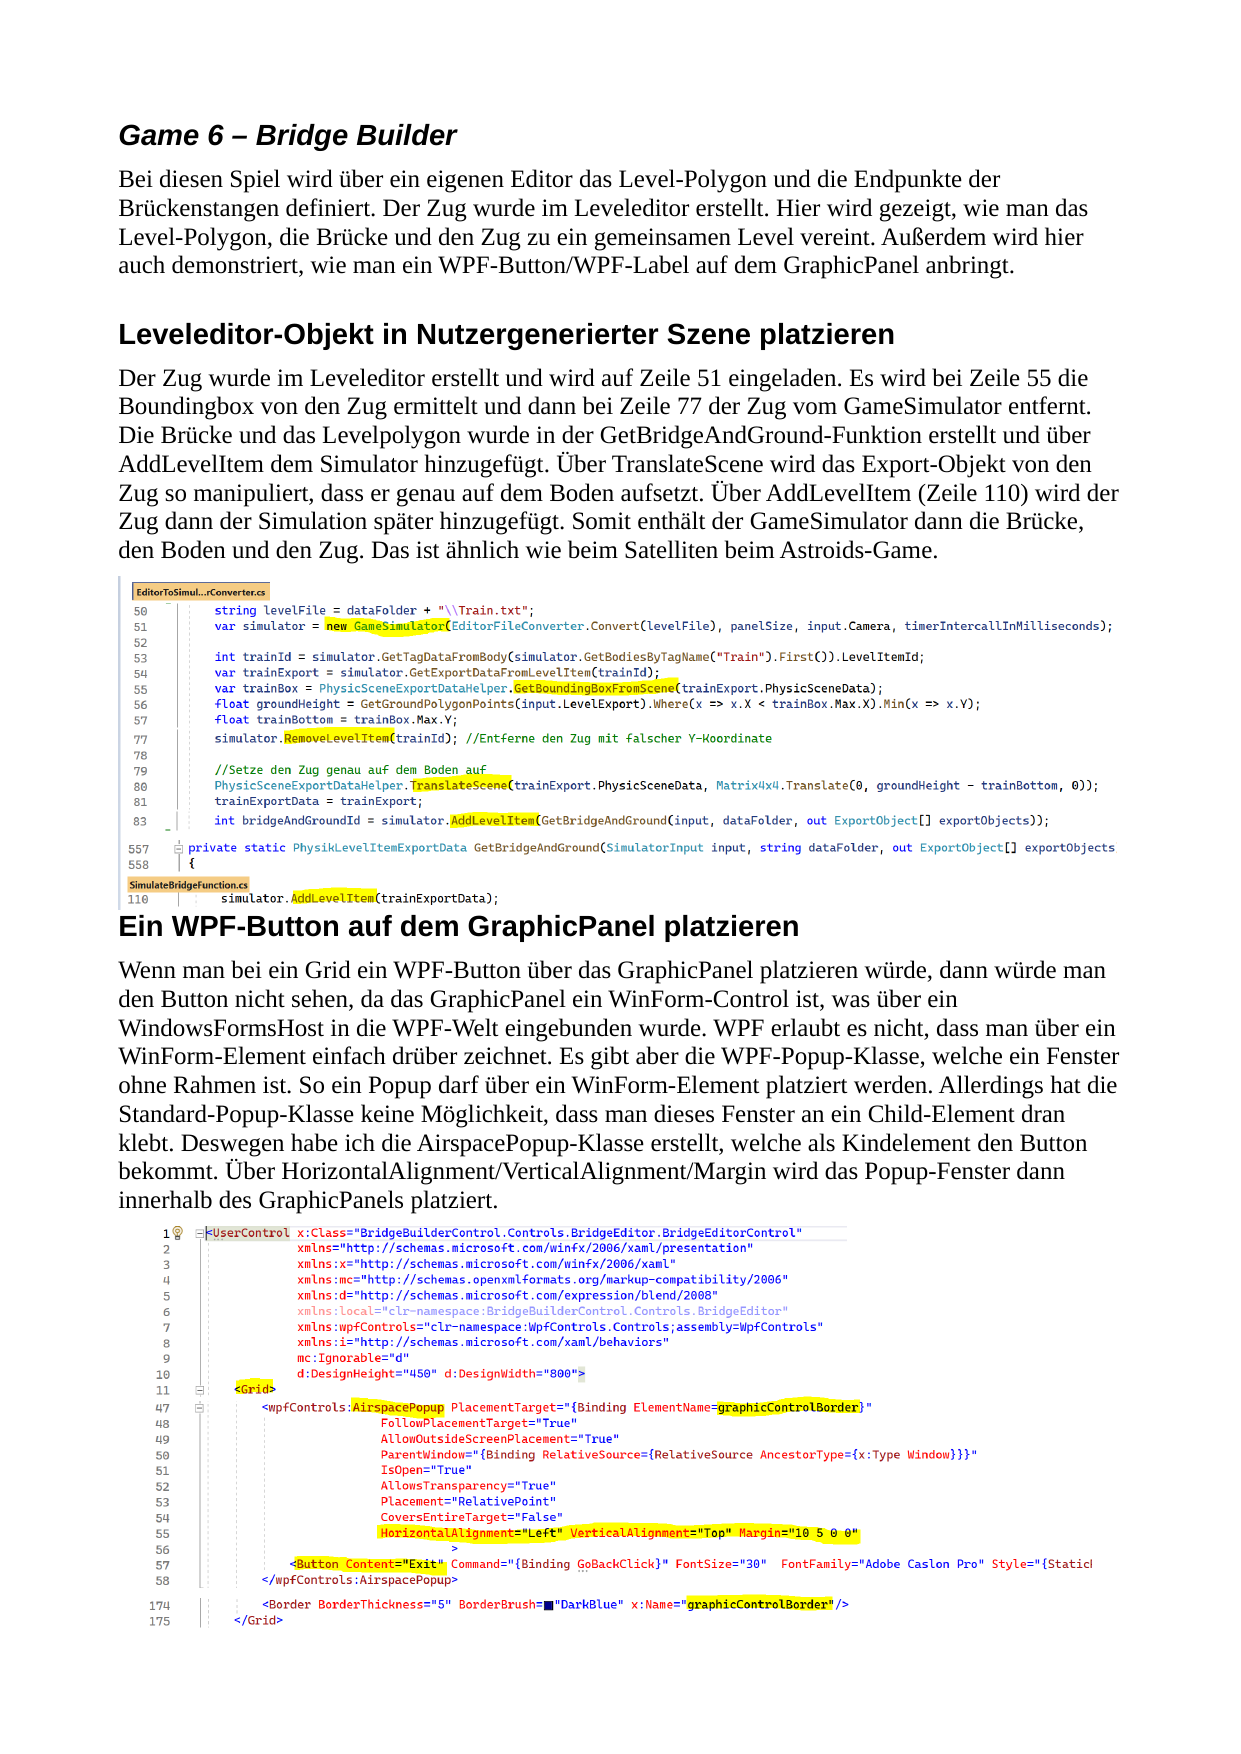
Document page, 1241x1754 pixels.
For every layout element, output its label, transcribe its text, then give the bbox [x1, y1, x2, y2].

picture [147, 1226, 1093, 1633]
text Der Zug wurde im Leveleditor erstellt und wird auf Zeile 51 eingeladen. Es wird bei Zeile 55 die Boundingbox von den Zug ermittelt und dann bei Zeile 77 der Zug vom GameSimulator entfernt. Die Brücke und das Levelpolygon wurde in der GetBridgeAndGround-Funktion erstellt und über AddLevelItem dem Simulator hinzugefügt. Über TranslateScene wird das Export-Objekt von den Zug so manipuliert, dass er genau auf dem Boden aufsetzt. Über AddLevelItem (Zeile 110) wird der Zug dann der Simulation später hinzugefügt. Somit enthält der GameSimulator dann die Brücke, den Boden und den Zug. Das ist ähnlich wie beim Satelliten beim Astroids-Game. [118, 363, 1122, 564]
subtitle Ein WPF-Button auf dem GraphicPanel platzieren [118, 910, 1122, 943]
text Wenn man bei ein Grid ein WPF-Button über das GraphicPanel platzieren würde, dann würde man den Button nicht sehen, da das GraphicPanel ein WinForm-Control ist, was über ein WindowsFormsHost in die WPF-Welt eingebunden wurde. WPF erlaubt es nicht, dass man über ein WinForm-Element einfach drüber zeichnet. Es gibt aber die WPF-Popup-Klasse, welche ein Fenster ohne Rahmen ist. So ein Popup darf über ein WinForm-Element platziert werden. Allerdings hat die Standard-Popup-Klasse keine Möglichkeit, dass man dieses Fenster an ein Child-Element dran klebt. Deswegen habe ich die AirspacePopup-Klasse erstellt, welche als Kindelement den Button bekommt. Über HorizontalAlignment/VerticalAlignment/Margin wird das Popup-Fenster dann innerhalb des GraphicPanels platziert. [118, 955, 1122, 1214]
subtitle Leveleditor-Objekt in Nutzergenerierter Szene platzieren [118, 317, 1122, 350]
subtitle Game 6 – Bridge Builder [118, 118, 1122, 152]
picture [118, 576, 1123, 910]
text Bei diesen Spiel wird über ein eigenen Editor das Level-Polygon und die Endpunkte der Brückenstangen definiert. Der Zug wurde im Leveleditor erstellt. Hier wird gezeigt, wie man das Level-Polygon, die Brücke und den Zug zu ein gemeinsamen Level vereint. Außerdem wird hier auch demonstriert, wie man ein WPF-Button/WPF-Label auf dem GraphicPanel anbringt. [118, 164, 1122, 279]
